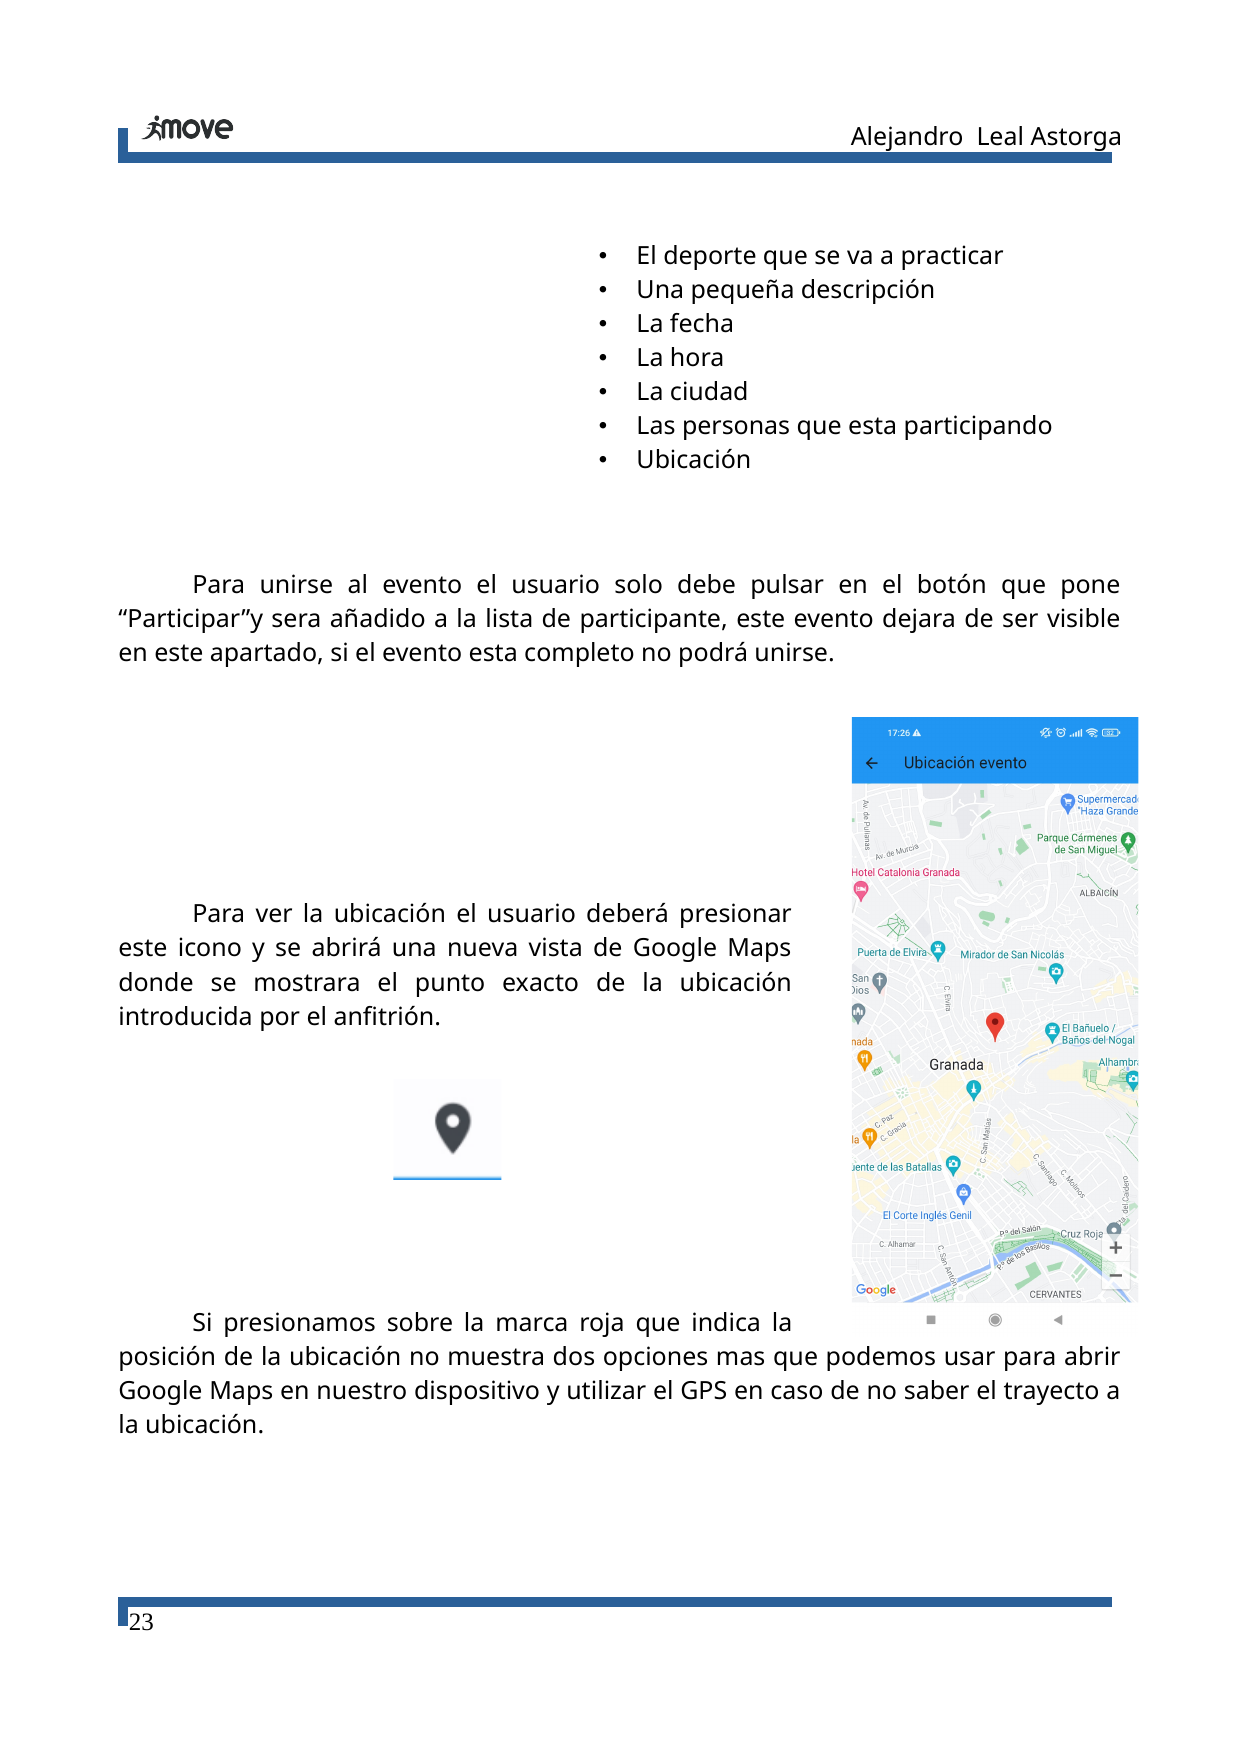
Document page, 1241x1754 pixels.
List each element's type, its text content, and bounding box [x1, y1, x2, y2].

list Las personas que esta participando [599, 408, 1122, 442]
list Ubicación [599, 442, 1122, 476]
text Para ver la ubicación el usuario deberá presionar este icono y se abrirá una nueva vista de Google Maps donde se mostrara el punto exacto de la ubicación introducida por el anfitrión. [118, 896, 851, 1032]
picture [851, 717, 1139, 1337]
text Para unirse al evento el usuario solo debe pulsar en el botón que pone “Participar”y sera añadido a la lista de participante, este evento dejara de ser visible en este apartado, si el evento esta completo no podrá unirse. [118, 567, 1122, 669]
picture [393, 1079, 511, 1180]
list Una pequeña descripción [599, 272, 1122, 306]
picture [140, 113, 234, 141]
list La fecha [599, 306, 1122, 340]
list La hora [599, 340, 1122, 374]
list El deporte que se va a practicar [599, 237, 1122, 272]
list La ciudad [599, 374, 1122, 408]
text Si presionamos sobre la marca roja que indica la posición de la ubicación no muestra dos opciones mas que podemos usar para abrir Google Maps en nuestro dispositivo y utilizar el GPS en caso de no saber el trayecto a la ubicación. [118, 1305, 1122, 1441]
